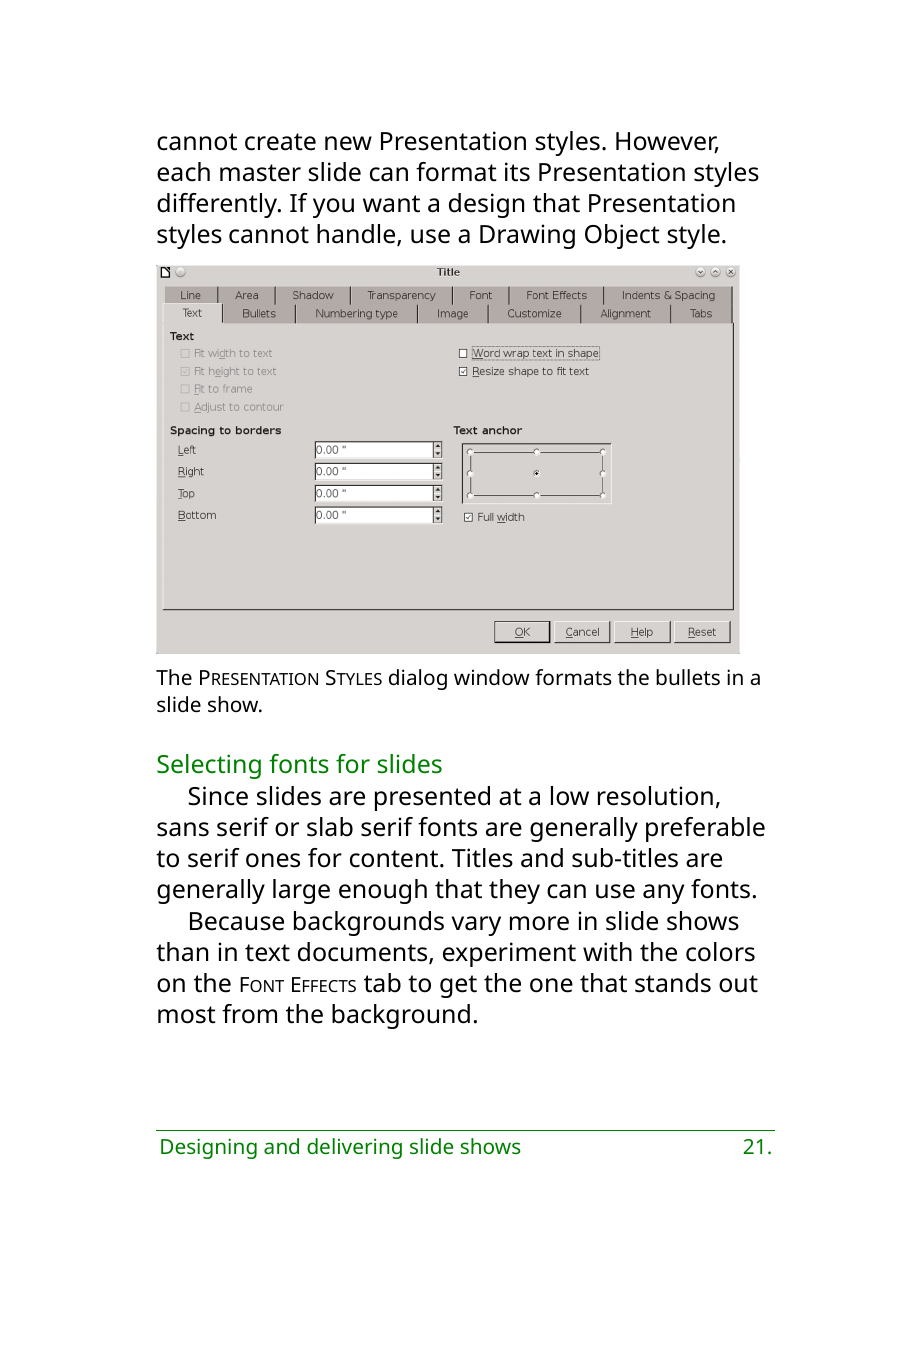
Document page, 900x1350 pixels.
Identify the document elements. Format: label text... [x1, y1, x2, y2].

subtitle Selecting fonts for slides [156, 749, 775, 780]
text Because backgrounds vary more in slide shows than in text documents, experiment with the colors on the Font Effects tab to get the one that stands out most from the background. [156, 905, 775, 1030]
text cannot create new Presentation styles. However, each master slide can format its Presentation styles differently. If you want a design that Presentation styles cannot handle, use a Drawing Object style. [156, 125, 775, 250]
text Since slides are presented at a low resolution, sans serif or slab serif fonts are generally preferable to serif ones for content. Titles and sub-titles are generally large enough that they can use any fonts. [156, 780, 775, 905]
picture [156, 265, 740, 654]
table_cell The Presentation Styles dialog window formats the bullets in a slide show. [156, 656, 775, 718]
table_header [740, 266, 775, 653]
